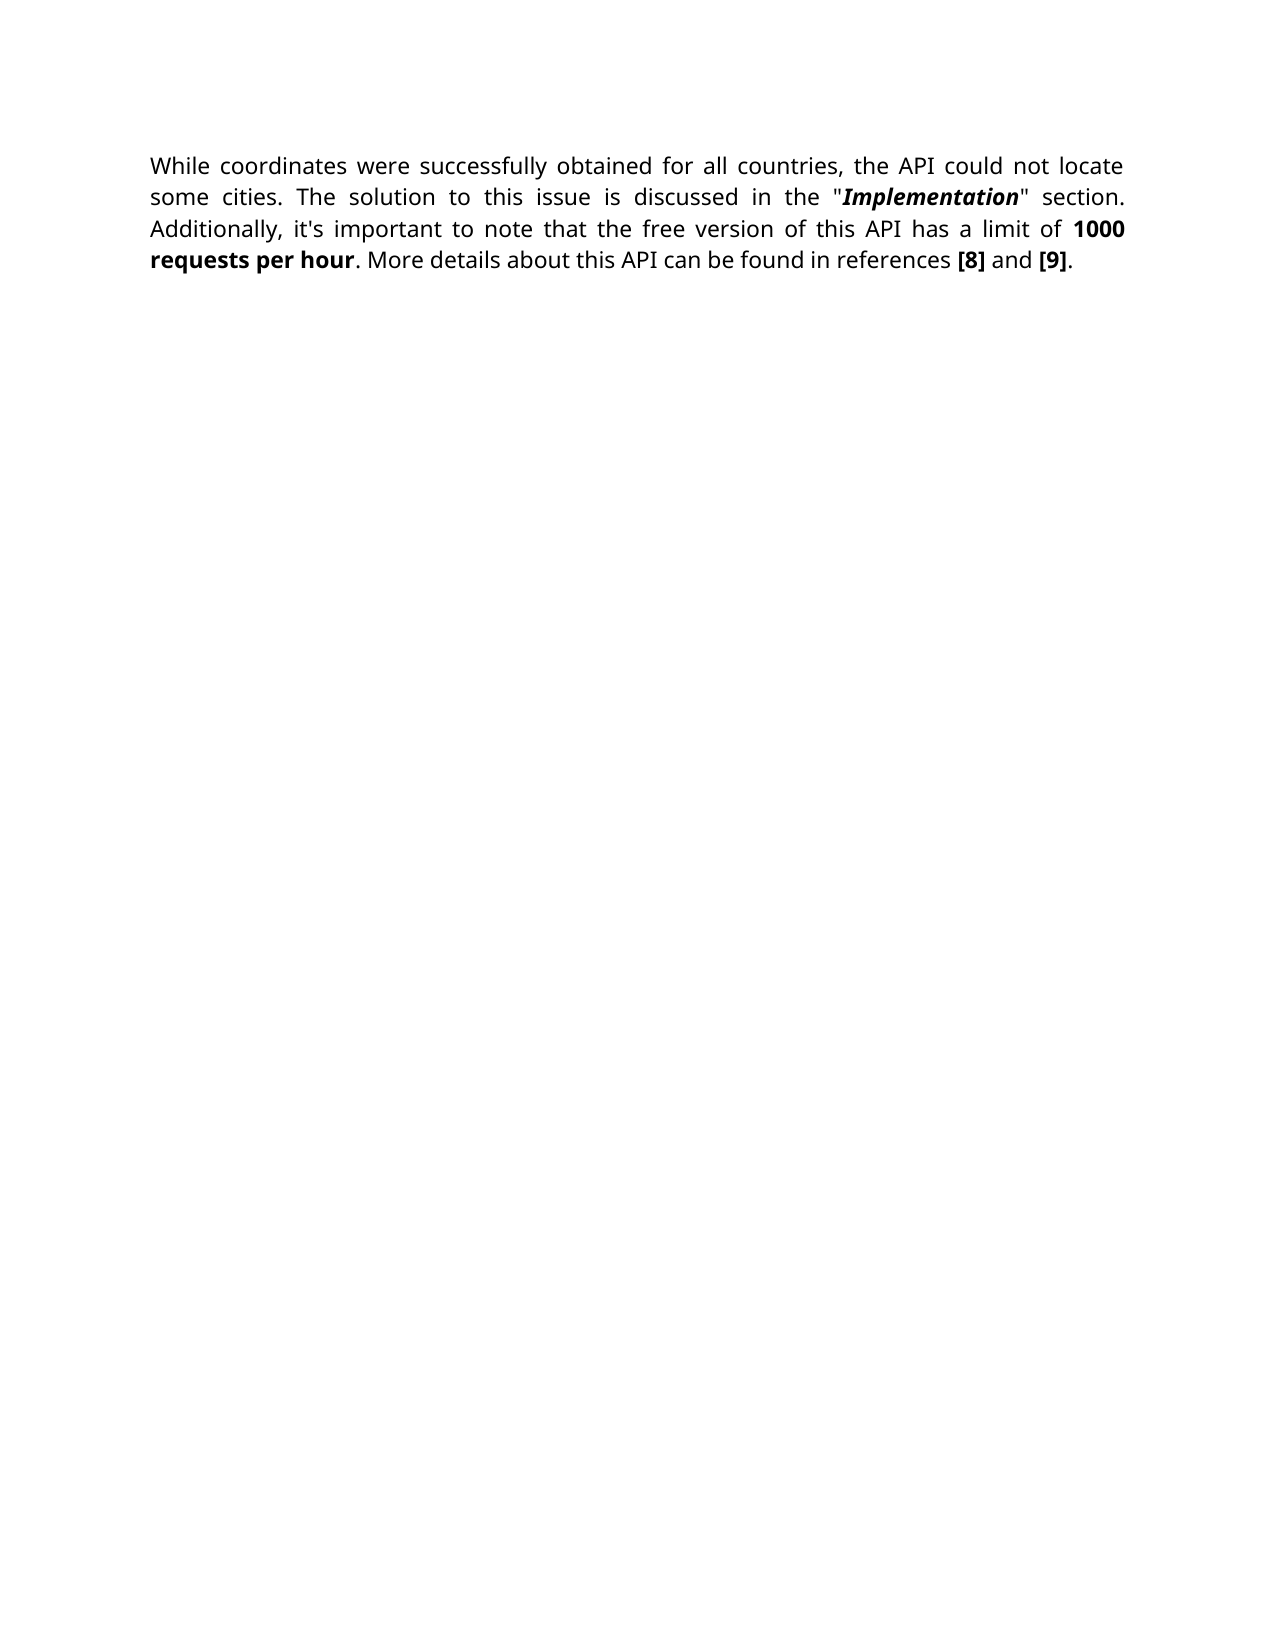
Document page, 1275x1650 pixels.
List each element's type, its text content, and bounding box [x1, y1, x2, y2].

text While coordinates were successfully obtained for all countries, the API could not locate some cities. The solution to this issue is discussed in the "Implementation" section. Additionally, it's important to note that the free version of this API has a limit of 1000 requests per hour. More details about this API can be found in references [8] and [9]. [150, 150, 1125, 275]
